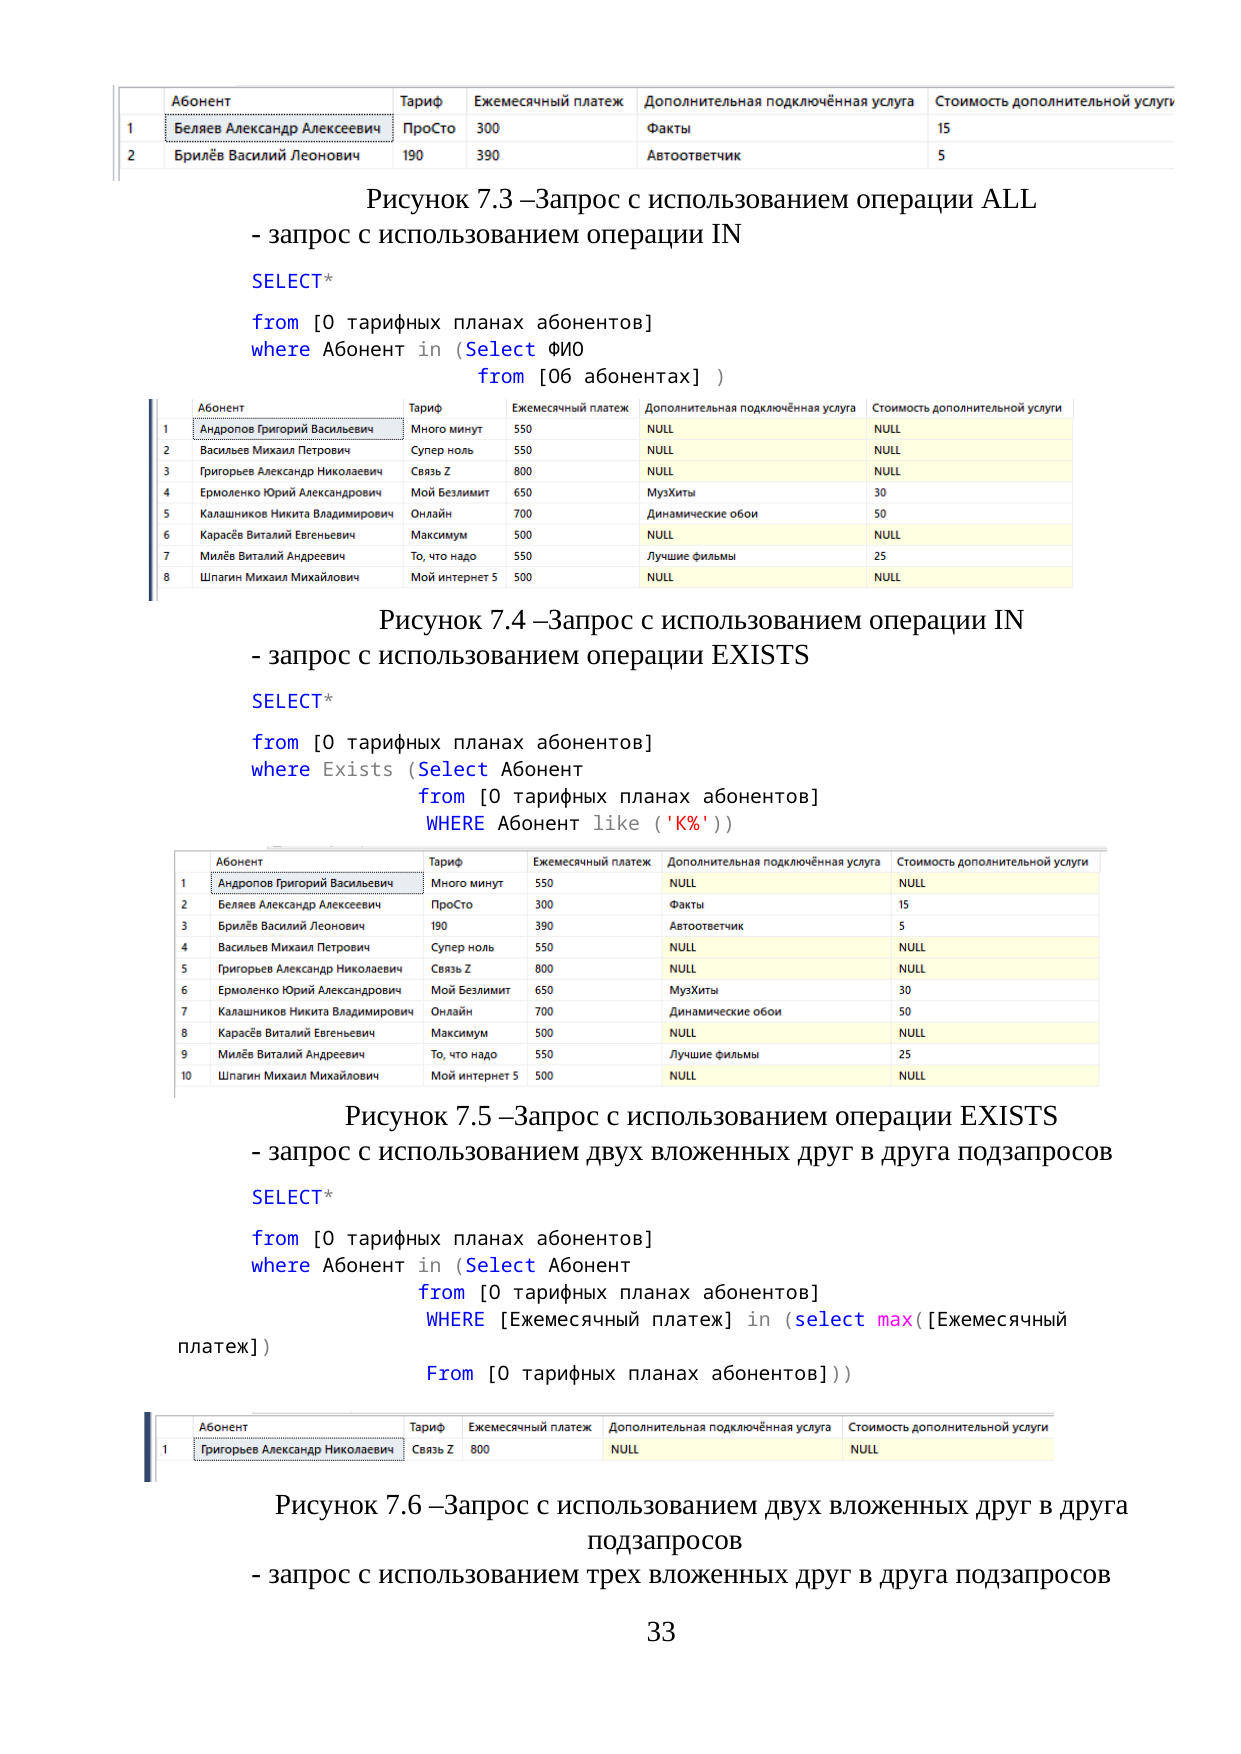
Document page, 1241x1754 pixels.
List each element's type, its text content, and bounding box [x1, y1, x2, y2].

text SELECT* [177, 687, 1152, 714]
text - запрос с использованием трех вложенных друг в друга подзапросов [177, 1557, 1152, 1590]
text Рисунок 7.4 –Запрос с использованием операции IN [177, 403, 1152, 635]
text - запрос с использованием операции IN [177, 217, 1152, 250]
text where Exists (Select Абонент [177, 755, 1152, 782]
text from [О тарифных планах абонентов] [177, 1224, 1152, 1251]
text Рисунок 7.5 –Запрос с использованием операции EXISTS [177, 850, 1152, 1132]
text SELECT* [177, 1184, 1152, 1211]
text - запрос с использованием двух вложенных друг в друга подзапросов [177, 1133, 1152, 1166]
picture [148, 482, 661, 601]
picture [144, 1432, 570, 1482]
text from [О тарифных планах абонентов] [177, 1278, 1152, 1305]
text Рисунок 7.6 –Запрос с использованием двух вложенных друг в друга подзапросов [177, 1487, 1152, 1555]
text from [О тарифных планах абонентов] [177, 728, 1152, 755]
text where Абонент in (Select Абонент [177, 1251, 1152, 1278]
text WHERE [Ежемесячный платеж] in (select max([Ежемесячный платеж]) [177, 1305, 1152, 1359]
text WHERE Абонент like ('К%')) [177, 809, 1152, 836]
text From [О тарифных планах абонентов])) [177, 1359, 1152, 1386]
text where Абонент in (Select ФИО [177, 335, 1152, 362]
text Рисунок 7.3 –Запрос с использованием операции ALL [177, 75, 1152, 215]
text from [О тарифных планах абонентов] [177, 308, 1152, 335]
text from [Об абонентах] ) [177, 362, 1152, 389]
text SELECT* [177, 267, 1152, 294]
picture [172, 961, 682, 1098]
picture [112, 113, 592, 181]
text - запрос с использованием операции EXISTS [177, 637, 1152, 670]
text from [О тарифных планах абонентов] [177, 782, 1152, 809]
